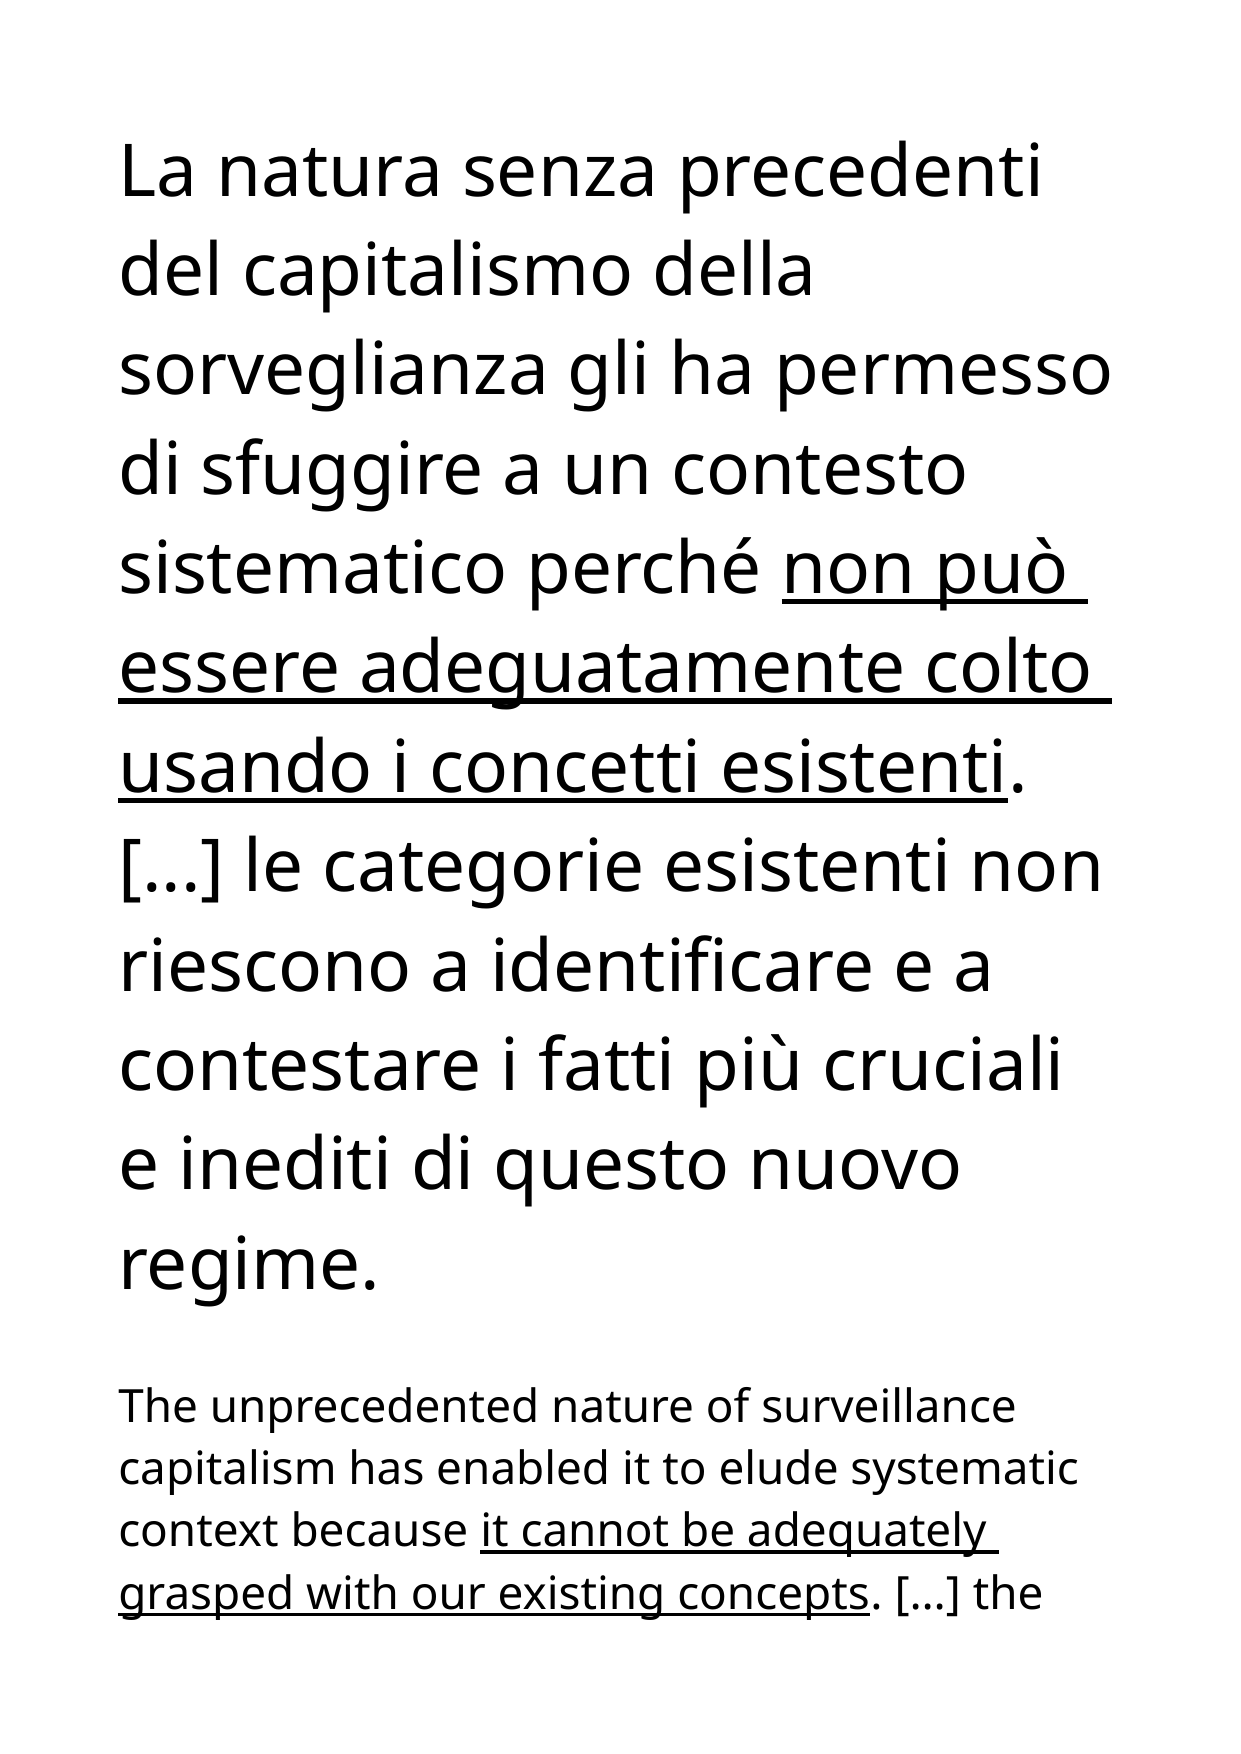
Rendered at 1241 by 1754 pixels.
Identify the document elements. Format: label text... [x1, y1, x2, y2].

text La natura senza precedenti del capitalismo della sorveglianza gli ha permesso di sfuggire a un contesto sistematico perché non può essere adeguatamente colto usando i concetti esistenti. [...] le categorie esistenti non riescono a identificare e a contestare i fatti più cruciali e inediti di questo nuovo regime. [118, 118, 1122, 1311]
text The unprecedented nature of surveillance capitalism has enabled it to elude systematic context because it cannot be adequately grasped with our existing concepts. […] the [118, 1373, 1122, 1623]
